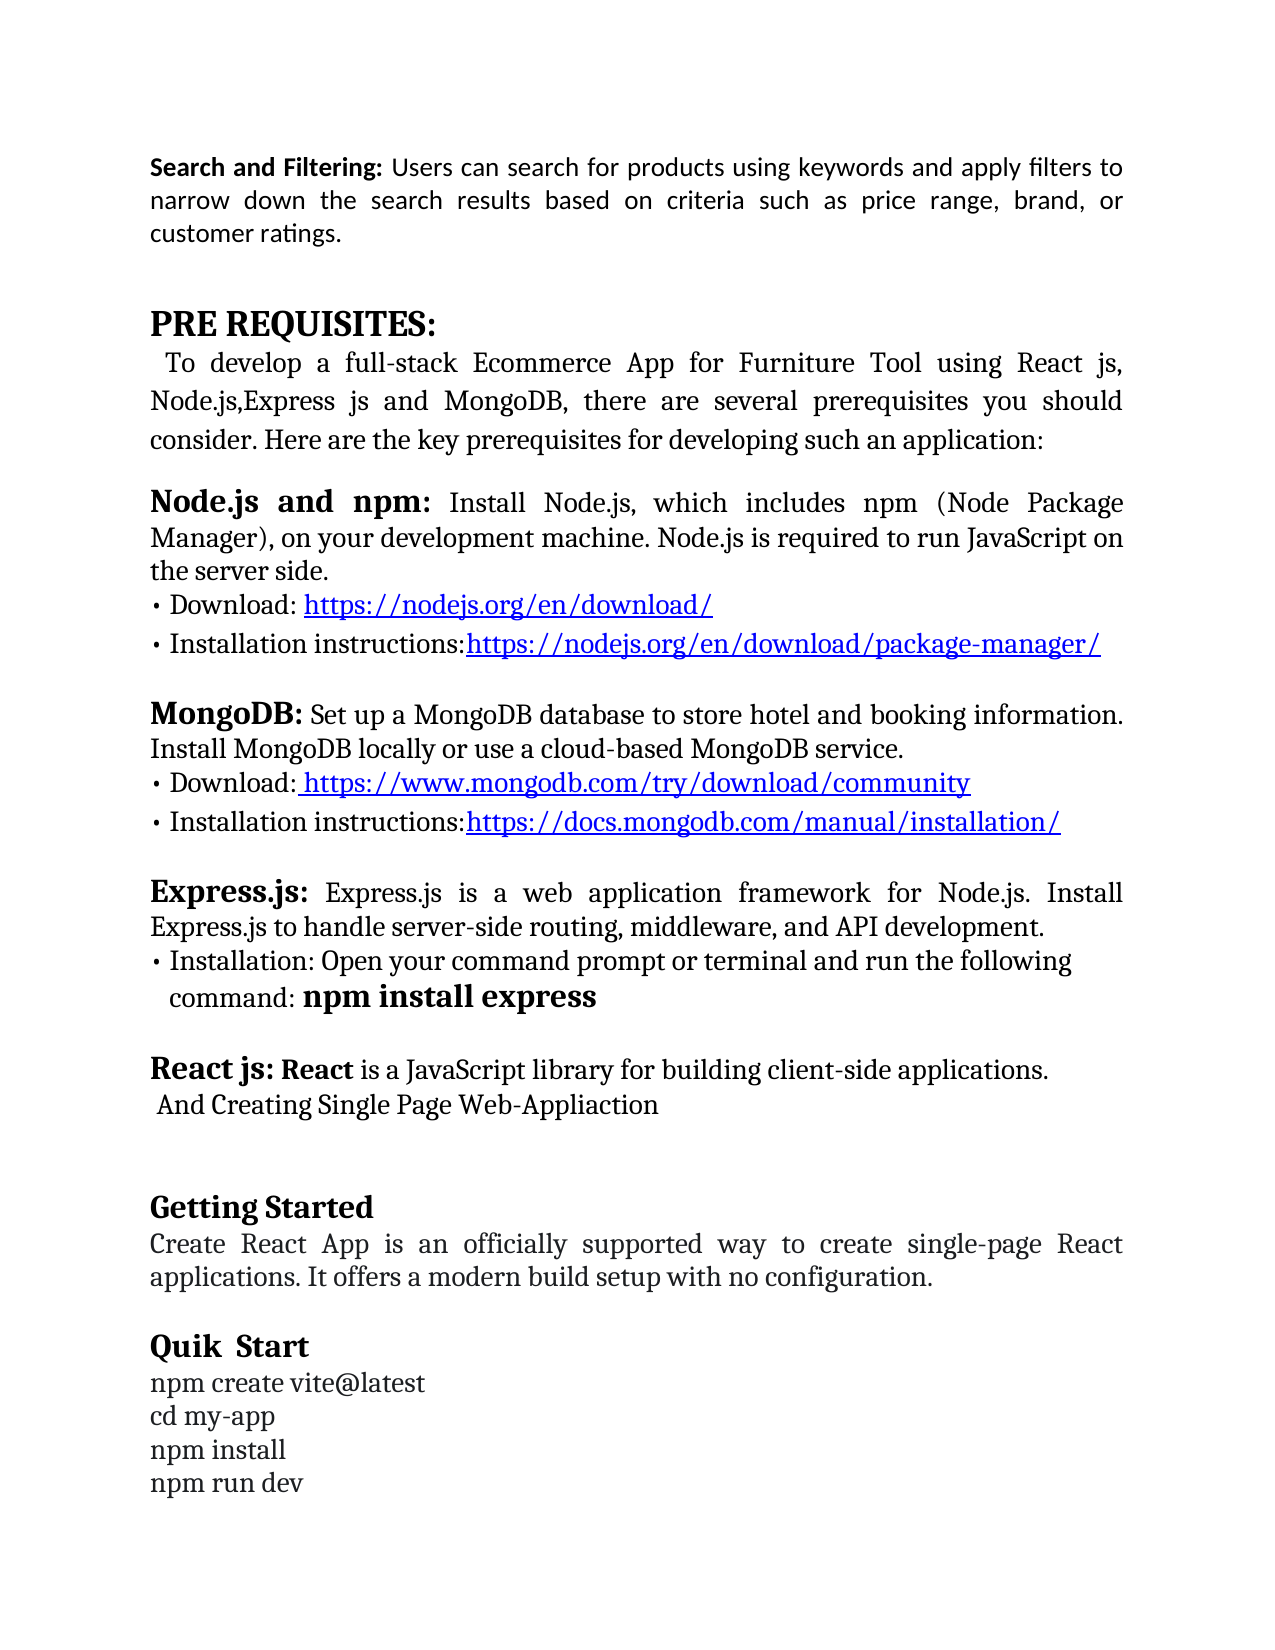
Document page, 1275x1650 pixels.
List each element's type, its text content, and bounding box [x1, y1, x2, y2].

text • Installation instructions:https://nodejs.org/en/download/package-manager/ [150, 627, 1125, 661]
text Getting Started [150, 1188, 1125, 1227]
text And Creating Single Page Web-Appliaction [150, 1088, 1125, 1121]
text • Download: https://nodejs.org/en/download/ [150, 588, 1125, 621]
text • Installation instructions:https://docs.mongodb.com/manual/installation/ [150, 805, 1125, 839]
text cd my-app [150, 1399, 1125, 1433]
text npm install [150, 1433, 1125, 1466]
text Search and Filtering: Users can search for products using keywords and apply filters to narrow down the search results based on criteria such as price range, brand, or customer ratings. [150, 150, 1125, 249]
text • Download: https://www.mongodb.com/try/download/community [150, 766, 1125, 799]
text Create React App is an officially supported way to create single-page React applications. It offers a modern build setup with no configuration. [150, 1227, 1125, 1294]
text Express.js: Express.js is a web application framework for Node.js. Install Express.js to handle server-side routing, middleware, and API development. [150, 872, 1125, 944]
text Quik Start [150, 1327, 1125, 1366]
text npm create vite@latest [150, 1366, 1125, 1399]
text command: npm install express [150, 978, 1125, 1016]
text Node.js and npm: Install Node.js, which includes npm (Node Package Manager), on your development machine. Node.js is required to run JavaScript on the server side. [150, 482, 1125, 588]
subtitle PRE REQUISITES: [150, 303, 1125, 346]
text To develop a full-stack Ecommerce App for Furniture Tool using React js, Node.js,Express js and MongoDB, there are several prerequisites you should consider. Here are the key prerequisites for developing such an application: [150, 346, 1125, 457]
text npm run dev [150, 1466, 1125, 1500]
text • Installation: Open your command prompt or terminal and run the following [150, 944, 1125, 978]
text React js: React is a JavaScript library for building client-side applications. [150, 1049, 1125, 1088]
text MongoDB: Set up a MongoDB database to store hotel and booking information. Install MongoDB locally or use a cloud-based MongoDB service. [150, 694, 1125, 766]
